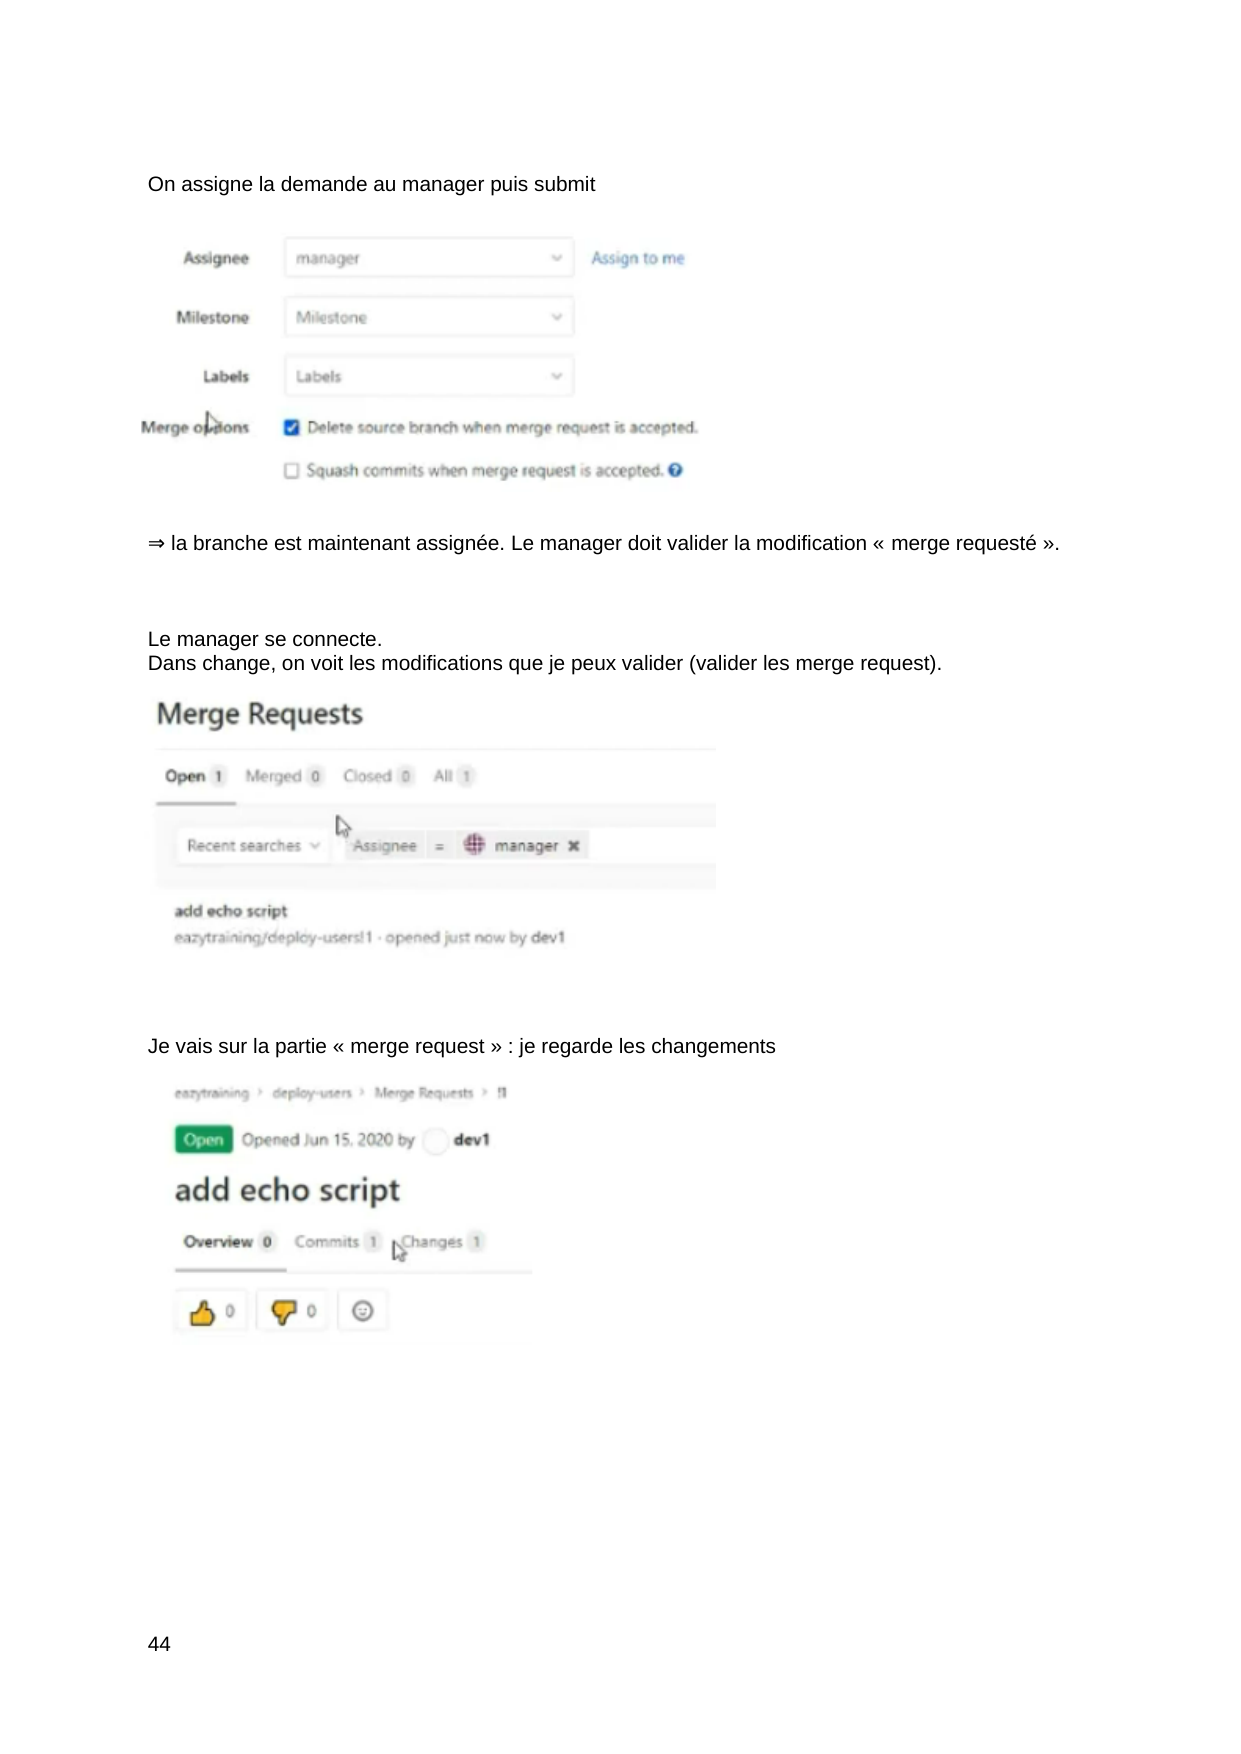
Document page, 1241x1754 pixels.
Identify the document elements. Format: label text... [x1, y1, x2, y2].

text On assigne la demande au manager puis submit [148, 172, 1093, 196]
text Je vais sur la partie « merge request » : je regarde les changements [148, 1034, 1093, 1058]
text Le manager se connecte. [148, 627, 1093, 651]
picture [154, 1074, 533, 1345]
picture [128, 686, 716, 984]
picture [140, 210, 718, 492]
text ⇒ la branche est maintenant assignée. Le manager doit valider la modification « merge requesté ». [148, 531, 1093, 555]
text Dans change, on voit les modifications que je peux valider (valider les merge request). [148, 651, 1093, 675]
